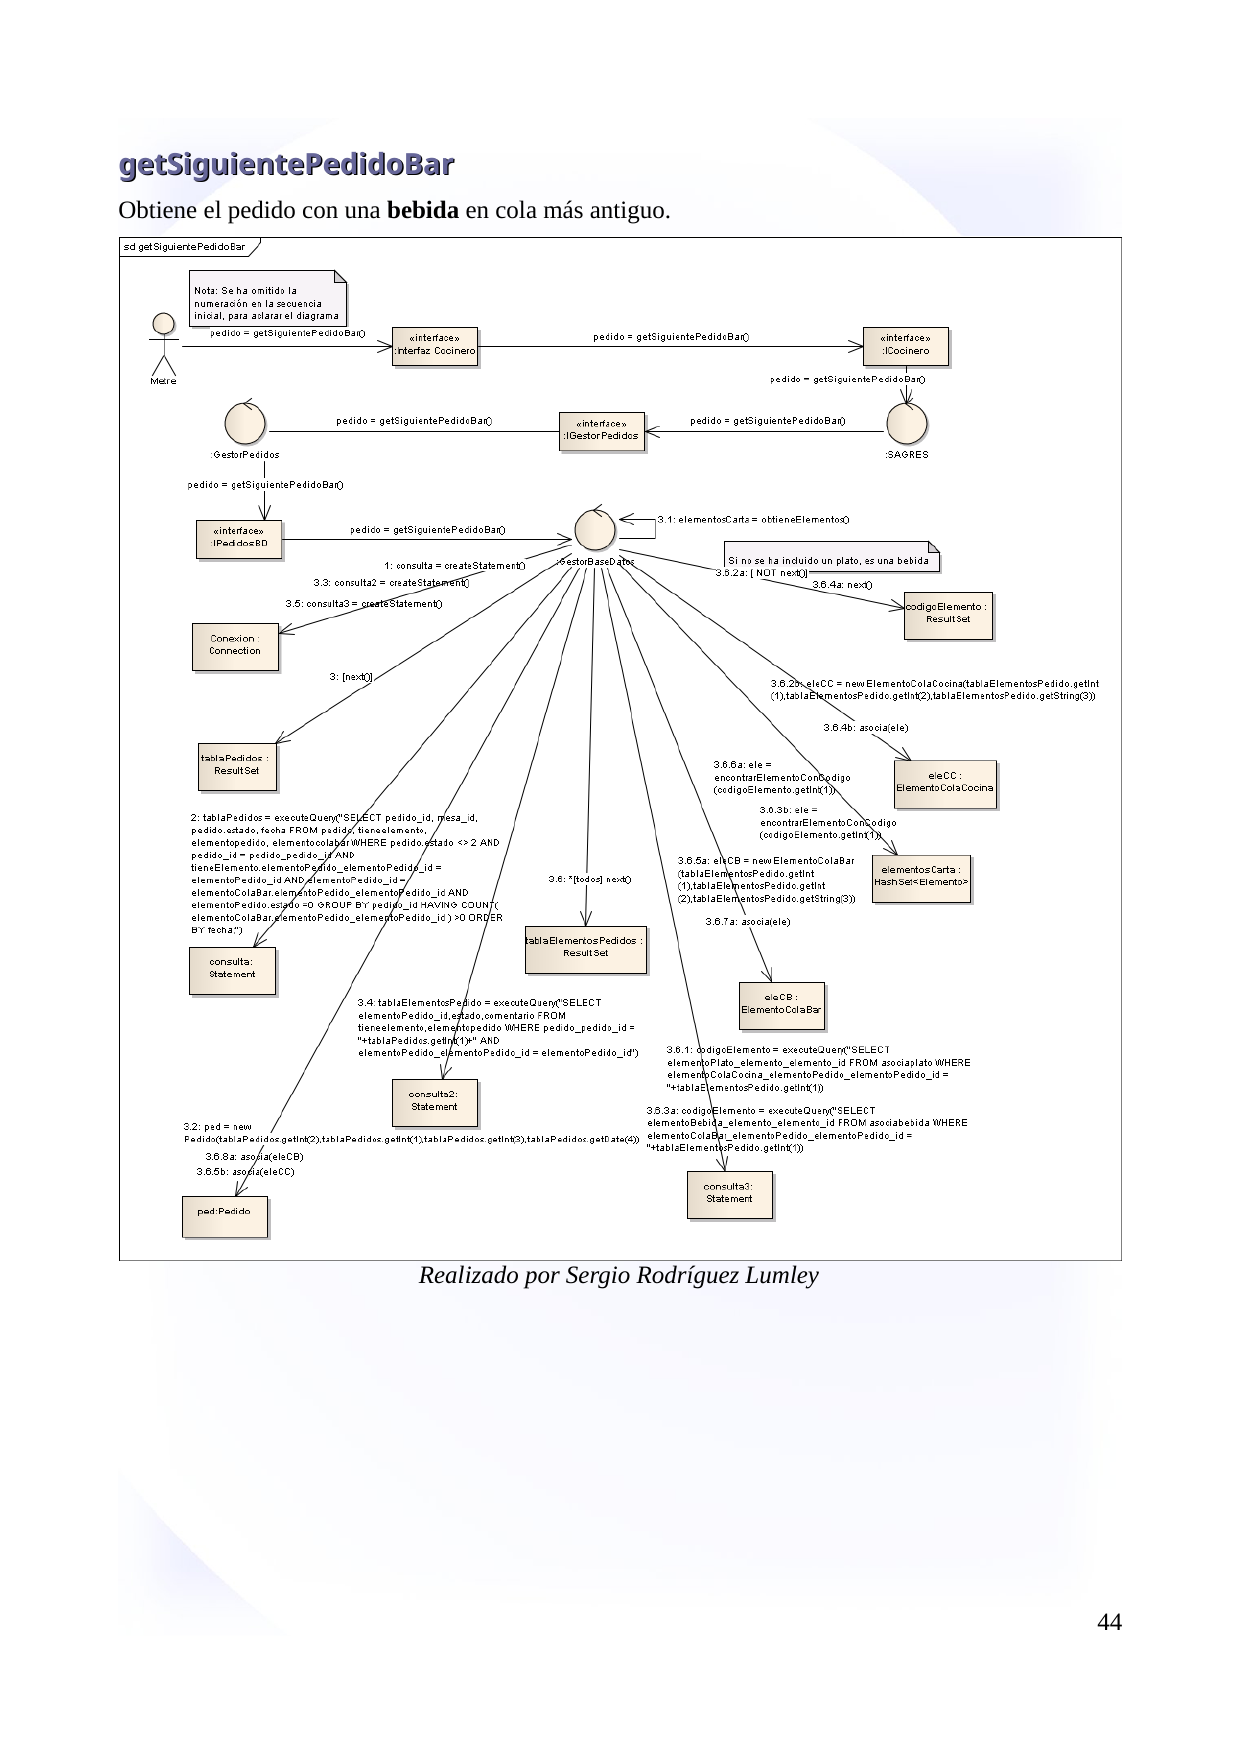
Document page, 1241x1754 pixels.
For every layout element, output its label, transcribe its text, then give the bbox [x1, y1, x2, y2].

text Realizado por Sergio Rodríguez Lumley [118, 1261, 1122, 1289]
picture [118, 183, 1122, 195]
picture [118, 118, 1122, 143]
picture [118, 224, 1122, 1261]
picture [118, 1289, 1122, 1636]
text Obtiene el pedido con una bebida en cola más antiguo. [118, 195, 1122, 224]
subtitle getSiguientePedidoBar [118, 143, 1122, 183]
